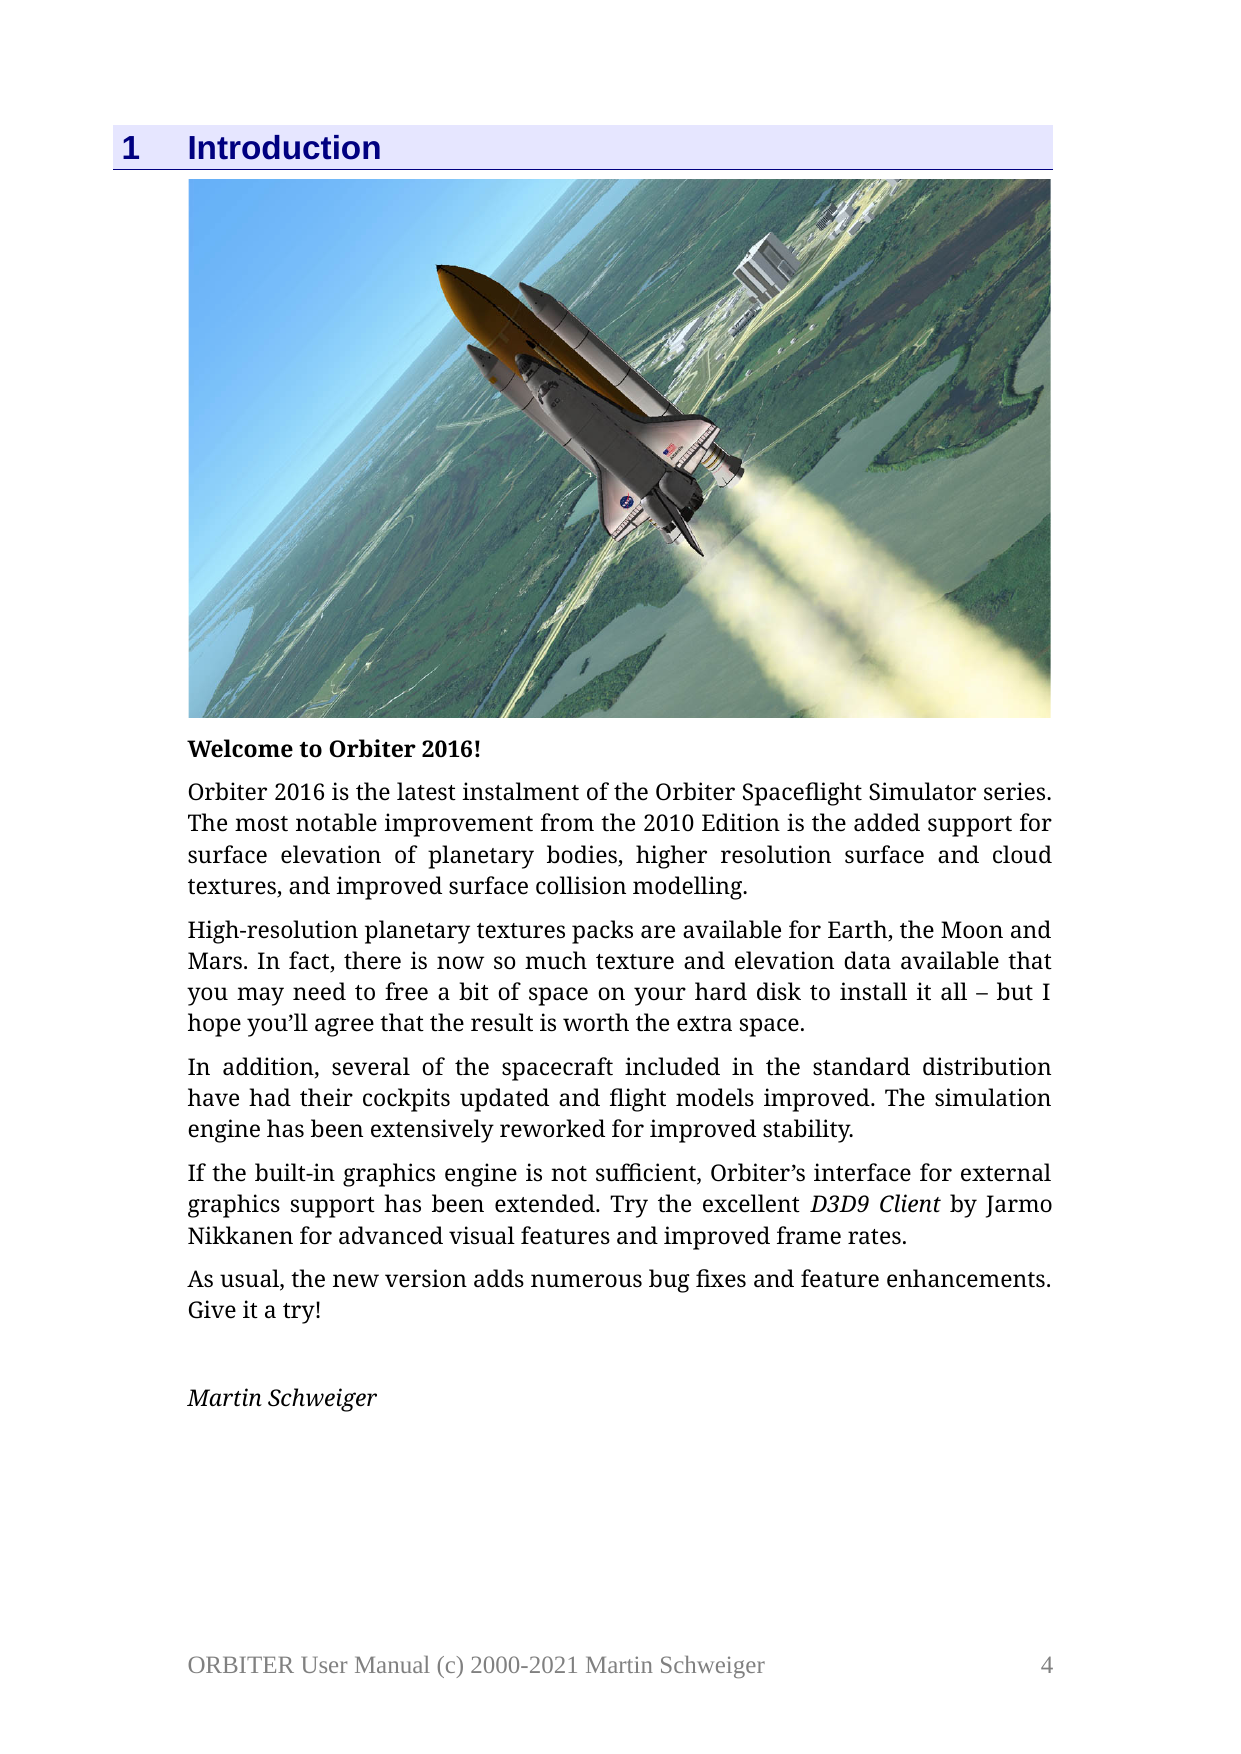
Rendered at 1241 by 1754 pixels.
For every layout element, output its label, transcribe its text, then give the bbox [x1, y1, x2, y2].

text In addition, several of the spacecraft included in the standard distribution have had their cockpits updated and flight models improved. The simulation engine has been extensively reworked for improved stability. [187, 1050, 1053, 1144]
picture [188, 179, 1051, 718]
text Martin Schweiger [187, 1381, 1053, 1412]
subtitle Introduction [113, 125, 1053, 169]
text Orbiter 2016 is the latest instalment of the Orbiter Spaceflight Simulator series. The most notable improvement from the 2010 Edition is the added support for surface elevation of planetary bodies, higher resolution surface and cloud textures, and improved surface collision modelling. [187, 776, 1053, 901]
text High-resolution planetary textures packs are available for Earth, the Moon and Mars. In fact, there is now so much texture and elevation data available that you may need to free a bit of space on your hard disk to install it all – but I hope you’ll agree that the result is worth the extra space. [187, 913, 1053, 1038]
text Welcome to Orbiter 2016! [187, 732, 1053, 763]
text As usual, the new version adds numerous bug fixes and feature enhancements. Give it a try! [187, 1263, 1053, 1325]
text If the built-in graphics engine is not sufficient, Orbiter’s interface for external graphics support has been extended. Try the excellent D3D9 Client by Jarmo Nikkanen for advanced visual features and improved frame rates. [187, 1157, 1053, 1250]
